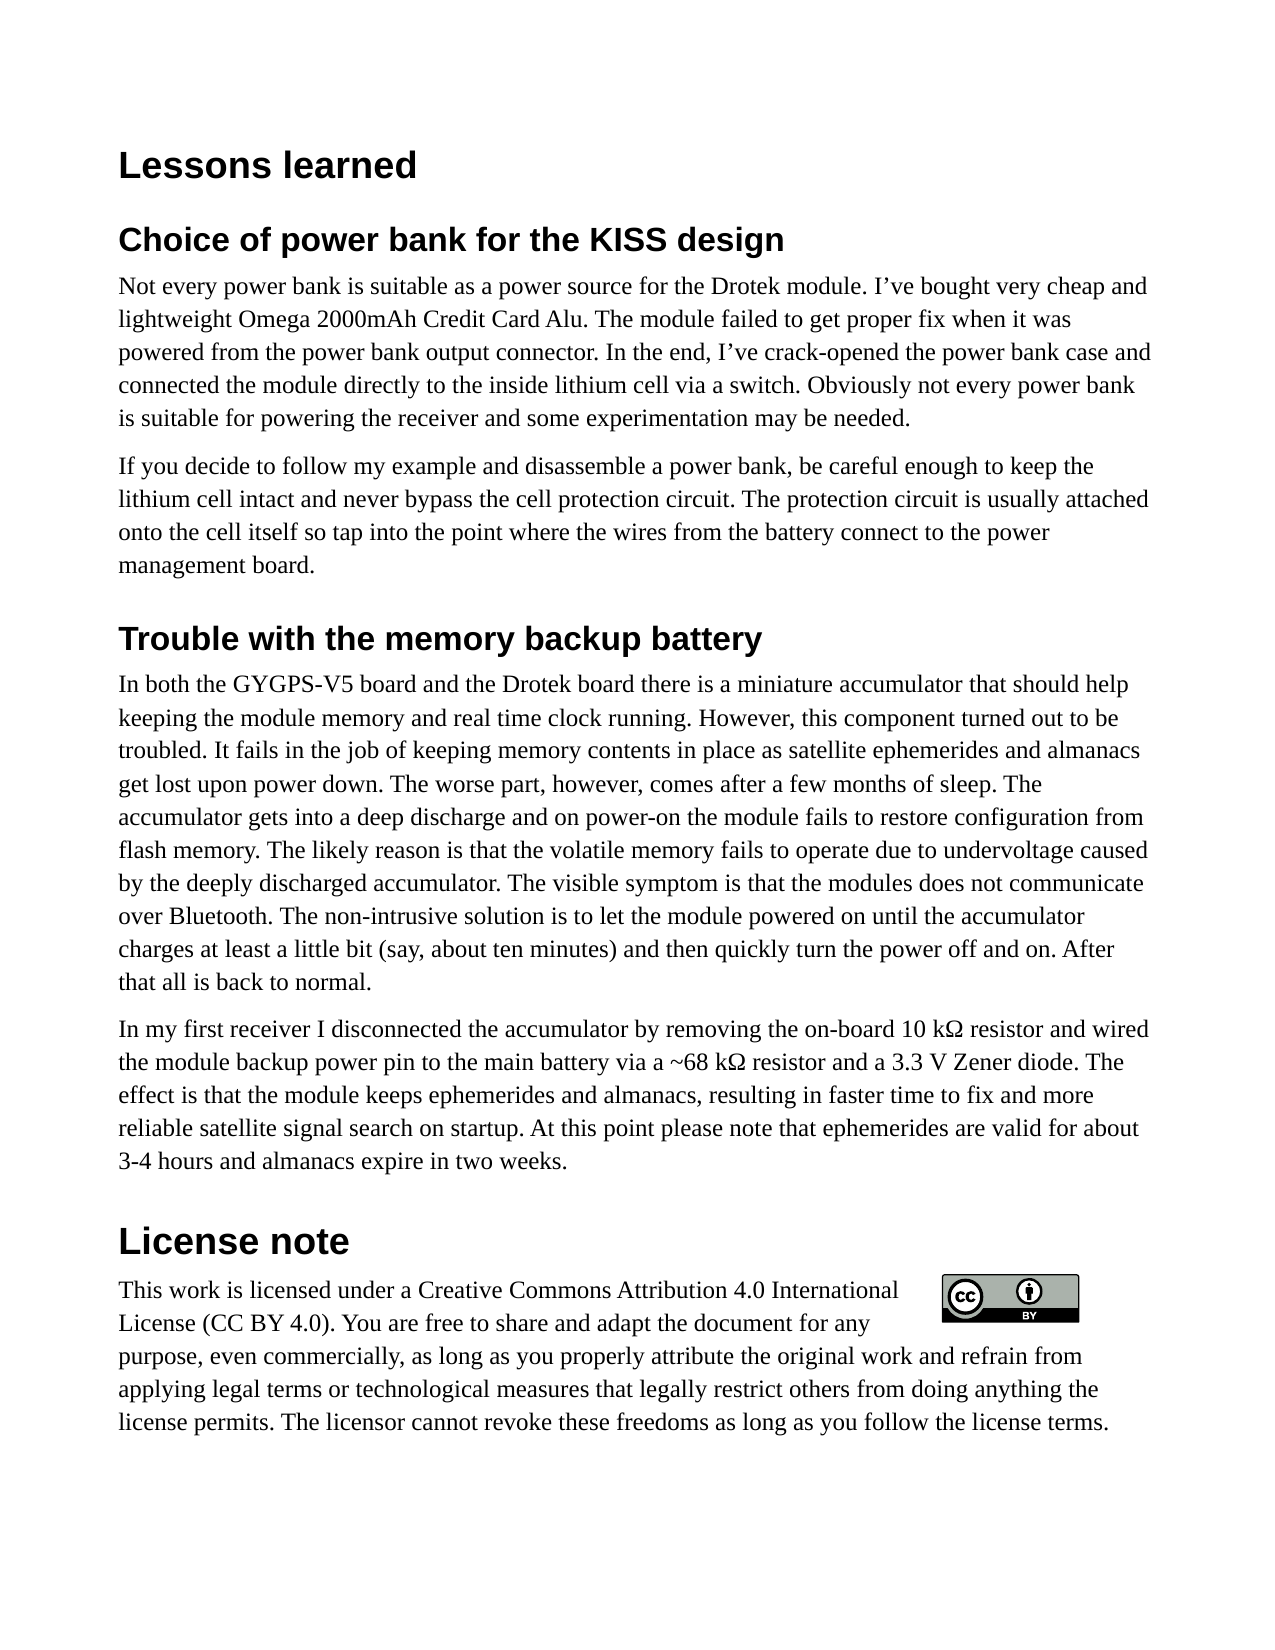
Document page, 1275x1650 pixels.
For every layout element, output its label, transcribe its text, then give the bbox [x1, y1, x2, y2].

text In my first receiver I disconnected the accumulator by removing the on-board 10 kΩ resistor and wired the module backup power pin to the main battery via a ~68 kΩ resistor and a 3.3 V Zener diode. The effect is that the module keeps ephemerides and almanacs, resulting in faster time to fix and more reliable satellite signal search on startup. At this point please note that ephemerides are valid for about 3-4 hours and almanacs expire in two weeks. [118, 1014, 1157, 1175]
subtitle License note [118, 1219, 1157, 1263]
text Not every power bank is suitable as a power source for the Drotek module. I’ve bought very cheap and lightweight Omega 2000mAh Credit Card Alu. The module failed to get proper fix when it was powered from the power bank output connector. In the end, I’ve crack-opened the power bank case and connected the module directly to the inside lithium cell via a switch. Obviously not every power bank is suitable for powering the receiver and some experimentation may be needed. [118, 271, 1157, 432]
subtitle Choice of power bank for the KISS design [118, 220, 1157, 259]
text In both the GYGPS-V5 board and the Drotek board there is a miniature accumulator that should help keeping the module memory and real time clock running. However, this component turned out to be troubled. It fails in the job of keeping memory contents in place as satellite ephemerides and almanacs get lost upon power down. The worse part, however, comes after a few months of sleep. The accumulator gets into a deep discharge and on power-on the module fails to restore configuration from flash memory. The likely reason is that the volatile memory fails to operate due to undervoltage caused by the deeply discharged accumulator. The visible symptom is that the modules does not communicate over Bluetooth. The non-intrusive solution is to let the module powered on until the accumulator charges at least a little bit (say, about ten minutes) and then quickly turn the power off and on. After that all is back to normal. [118, 669, 1157, 996]
subtitle Lessons learned [118, 143, 1157, 187]
text If you decide to follow my example and disassemble a power bank, be careful enough to keep the lithium cell intact and never bypass the cell protection circuit. The protection circuit is usually attached onto the cell itself so tap into the point where the wires from the battery connect to the power management board. [118, 451, 1157, 579]
text This work is licensed under a Creative Commons Attribution 4.0 International License (CC BY 4.0). You are free to share and adapt the document for any purpose, even commercially, as long as you properly attribute the original work and refrain from applying legal terms or technological measures that legally restrict others from doing anything the license permits. The licensor cannot revoke these freedoms as long as you follow the license terms. [118, 1275, 1157, 1436]
subtitle Trouble with the memory backup battery [118, 618, 1157, 657]
